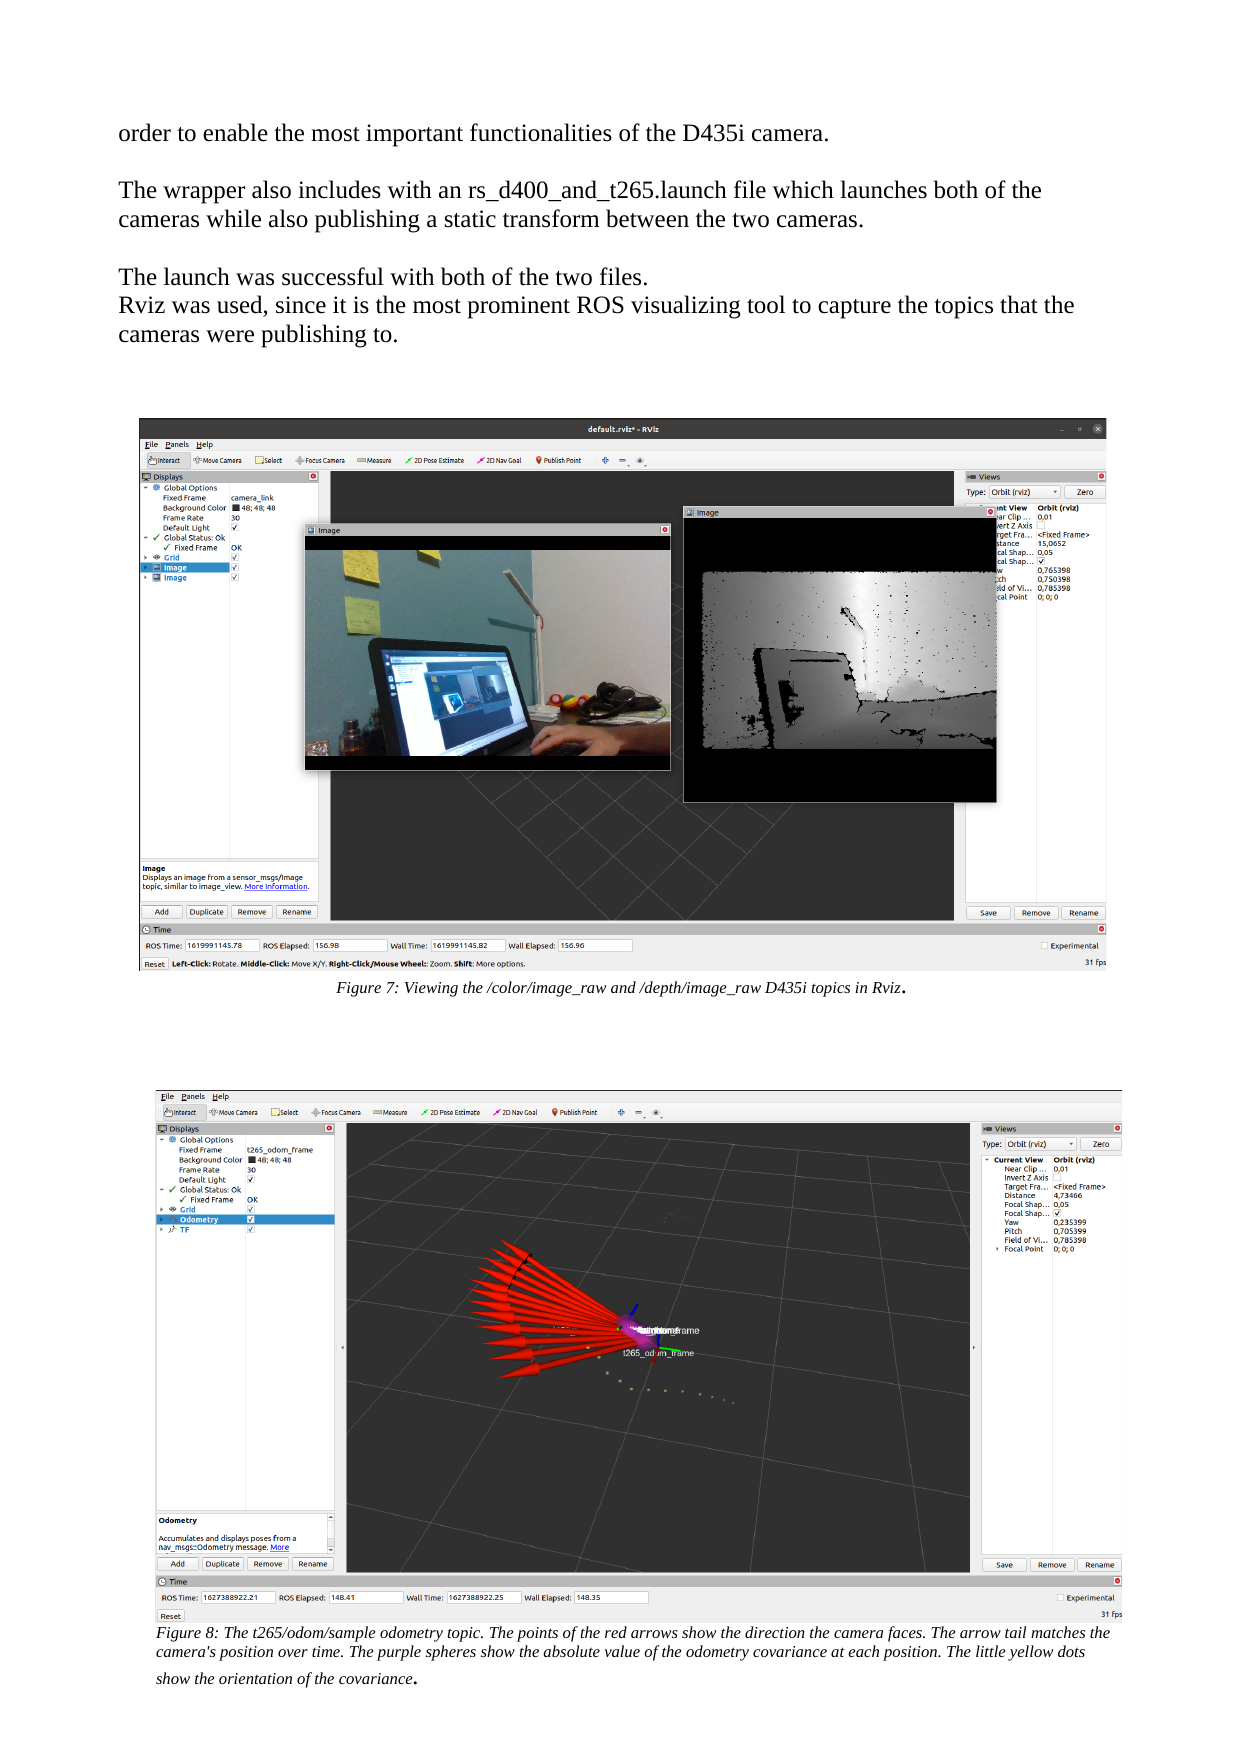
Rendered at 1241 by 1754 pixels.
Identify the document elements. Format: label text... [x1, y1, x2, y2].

text Rviz was used, since it is the most prominent ROS visualizing tool to capture the topics that the cameras were publishing to. [118, 291, 1122, 348]
picture [139, 418, 1107, 971]
text Figure 8: The t265/odom/sample odometry topic. The points of the red arrows show the direction the camera faces. The arrow tail matches the camera's position over time. The purple spheres show the absolute value of the odometry covariance at each position. The little yellow dots show the orientation of the covariance. [156, 1623, 1122, 1690]
text order to enable the most important functionalities of the D435i camera. [118, 118, 1122, 147]
text The wrapper also includes with an rs_d400_and_t265.launch file which launches both of the cameras while also publishing a static transform between the two cameras. [118, 176, 1122, 233]
text The launch was successful with both of the two files. [118, 262, 1122, 291]
text Figure 7: Viewing the /color/image_raw and /depth/image_raw D435i topics in Rviz. [139, 971, 1106, 999]
picture [155, 1090, 1123, 1623]
